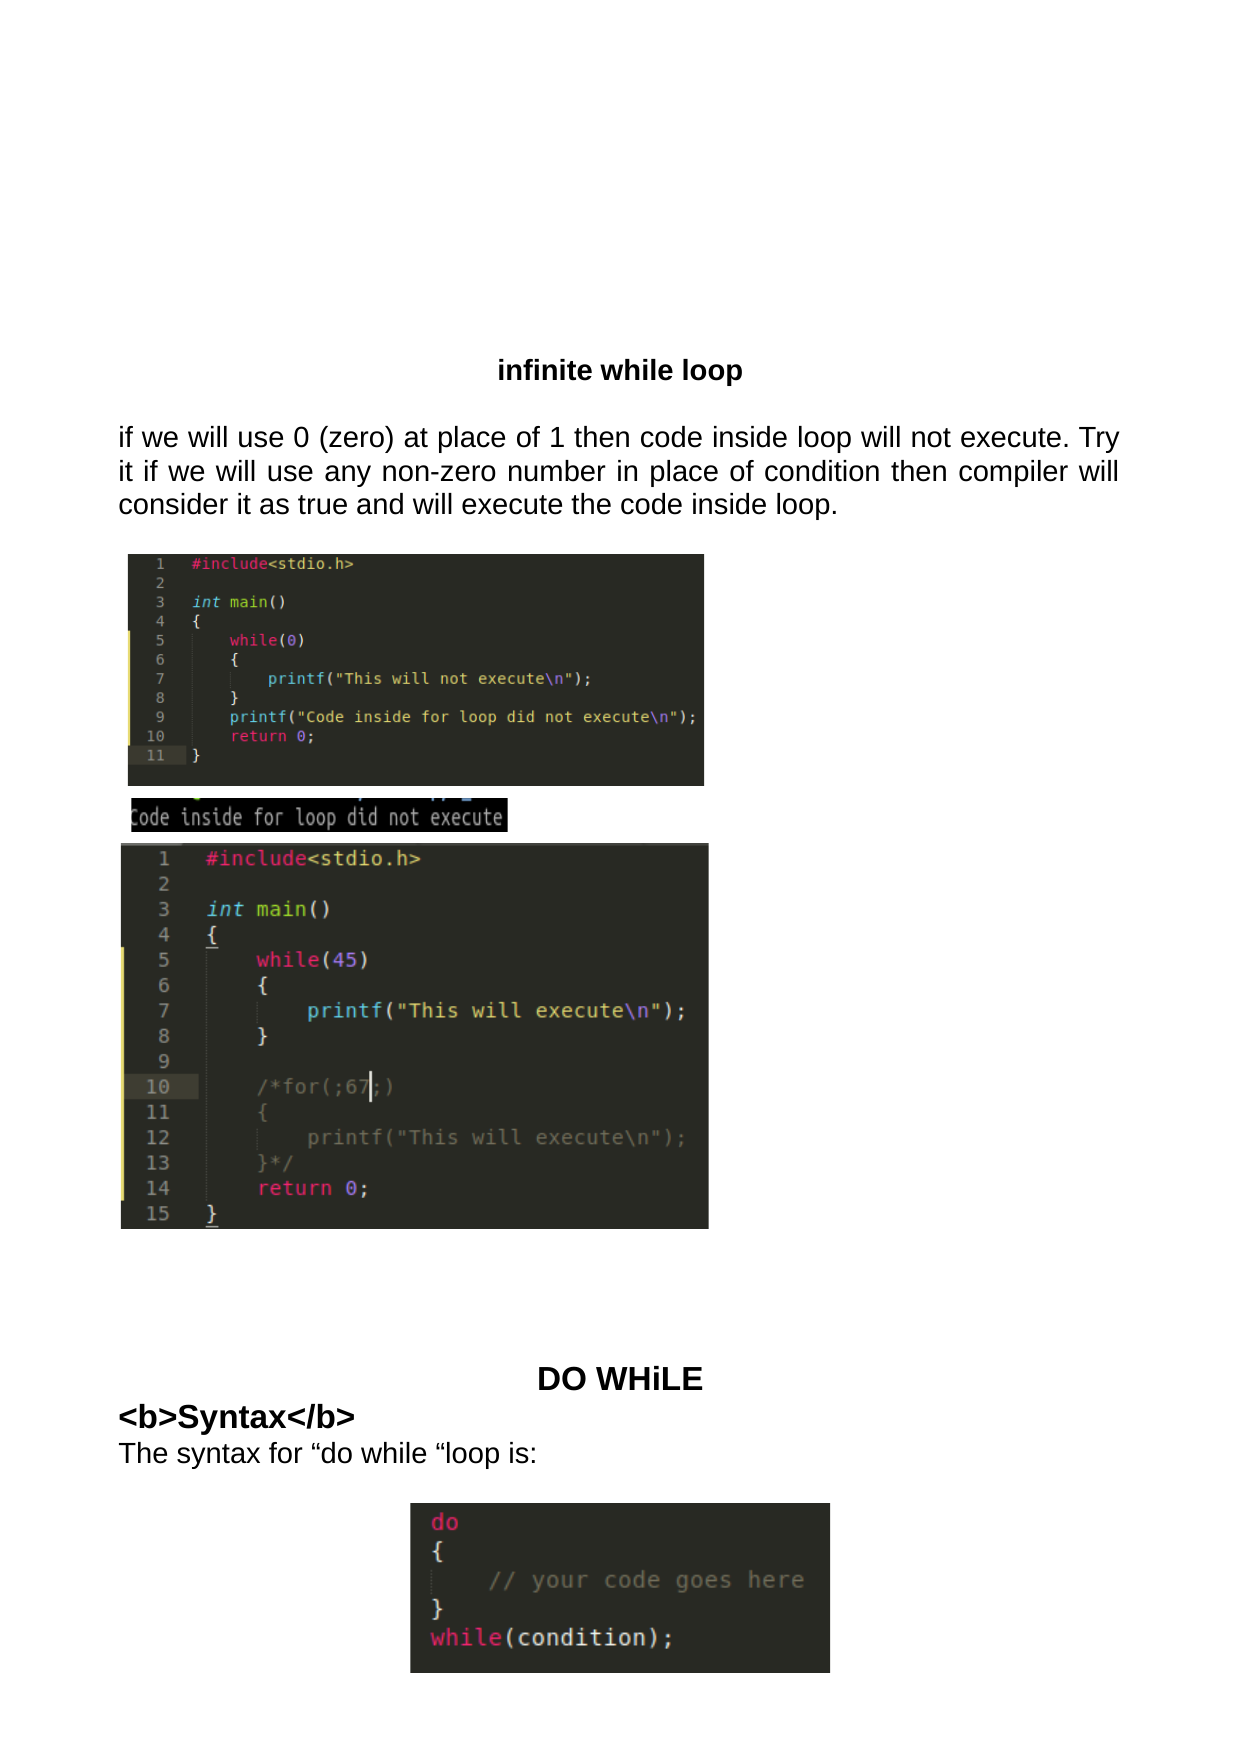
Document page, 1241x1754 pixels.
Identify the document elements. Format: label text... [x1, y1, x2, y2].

text The syntax for “do while “loop is: [118, 1436, 1122, 1469]
text infinite while loop [118, 353, 1122, 386]
text if we will use 0 (zero) at place of 1 then code inside loop will not execute. Try it if we will use any non-zero number in place of condition then compiler will consider it as true and will execute the code inside loop. [118, 420, 1122, 521]
text DO WHiLE [118, 1359, 1122, 1398]
text <b>Syntax</b> [118, 1398, 1122, 1436]
